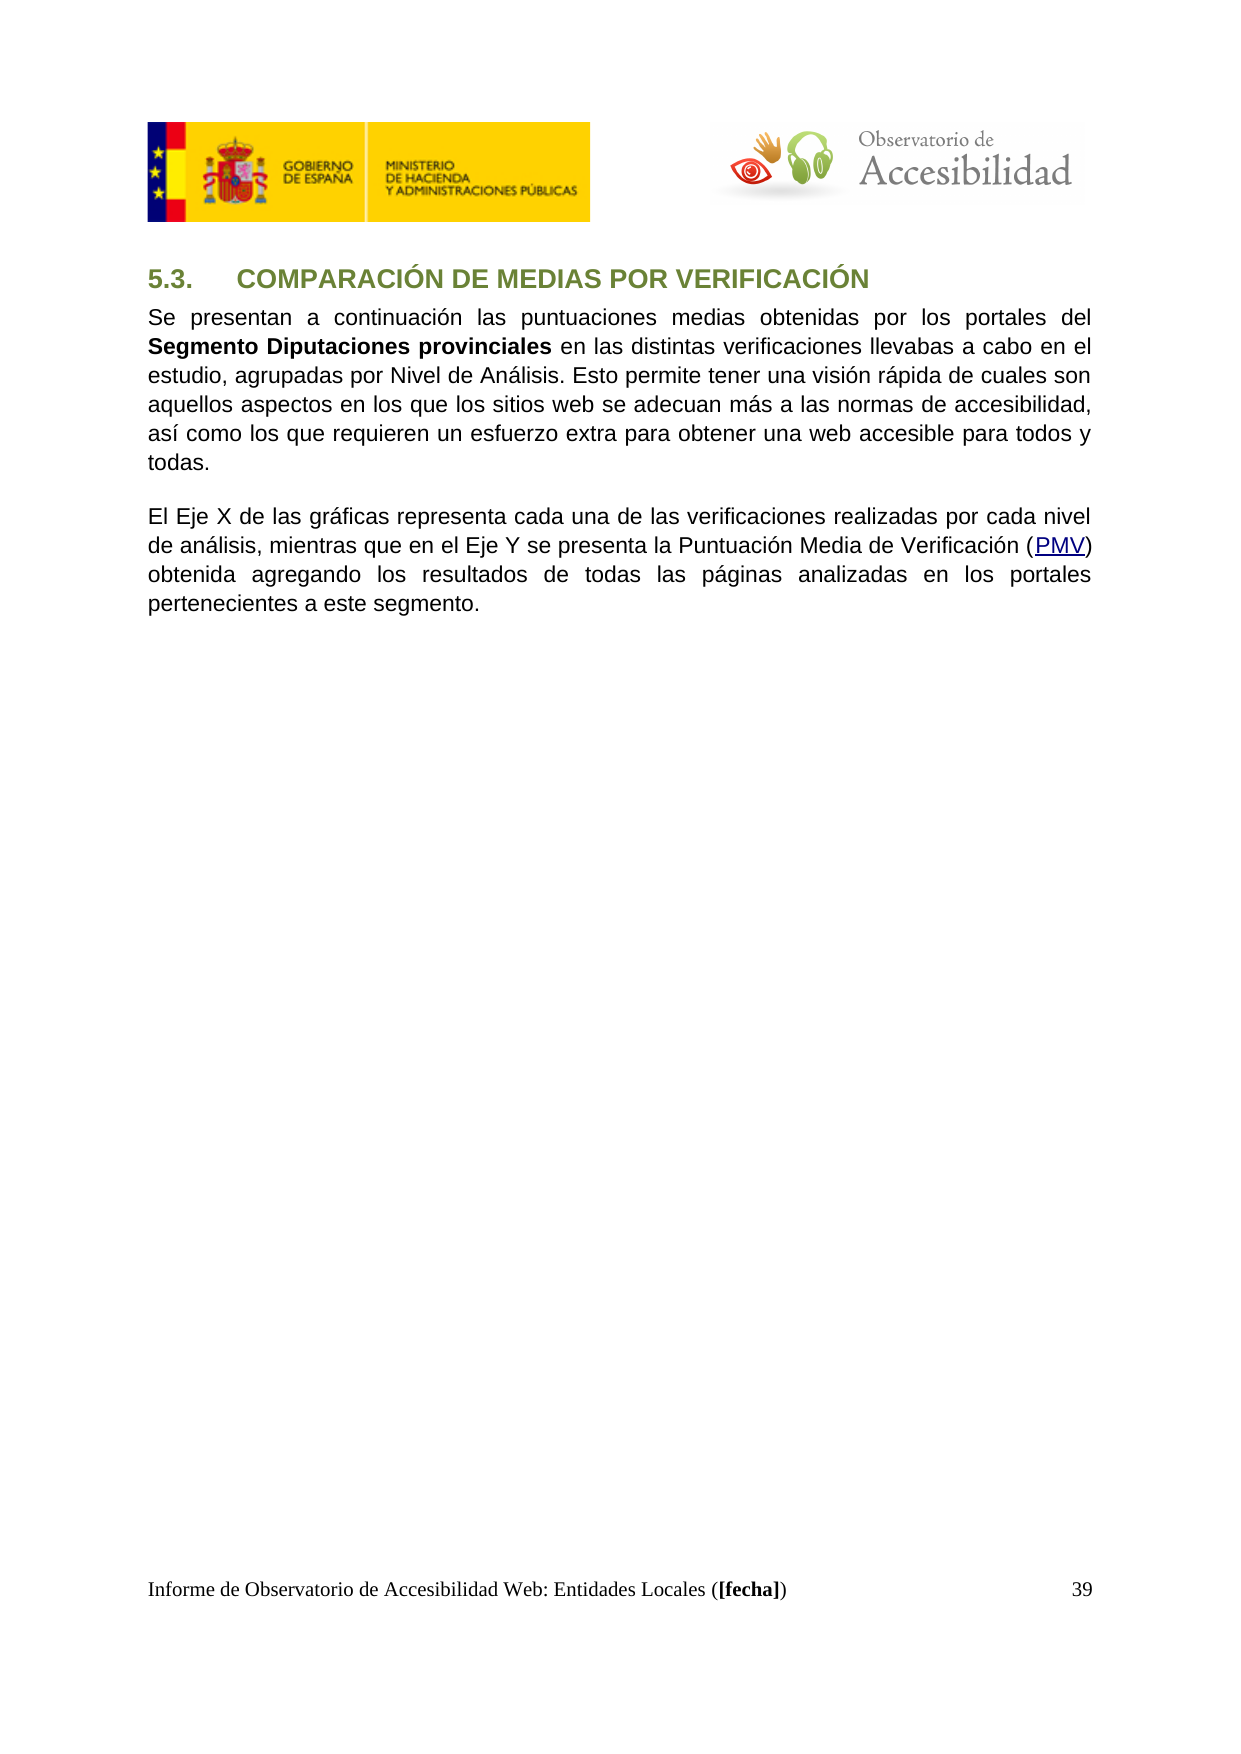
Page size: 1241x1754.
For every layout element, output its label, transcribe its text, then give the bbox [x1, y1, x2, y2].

list Comparación de medias por verificación [148, 263, 1092, 294]
picture [147, 122, 591, 222]
text El Eje X de las gráficas representa cada una de las verificaciones realizadas por cada nivel de análisis, mientras que en el Eje Y se presenta la Puntuación Media de Verificación (PMV) obtenida agregando los resultados de todas las páginas analizadas en los portales pertenecientes a este segmento. [148, 503, 1092, 616]
text Se presentan a continuación las puntuaciones medias obtenidas por los portales del Segmento Diputaciones provinciales en las distintas verificaciones llevabas a cabo en el estudio, agrupadas por Nivel de Análisis. Esto permite tener una visión rápida de cuales son aquellos aspectos en los que los sitios web se adecuan más a las normas de accesibilidad, así como los que requieren un esfuerzo extra para obtener una web accesible para todos y todas. [148, 304, 1092, 475]
picture [710, 122, 1086, 205]
